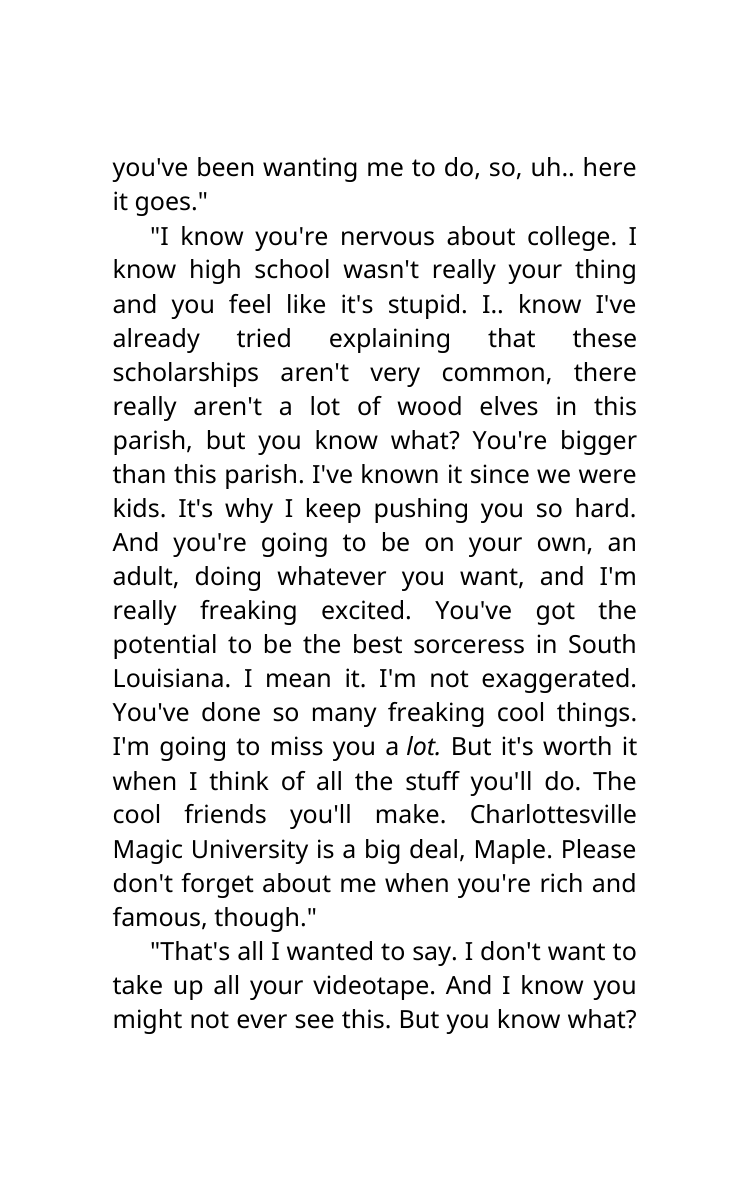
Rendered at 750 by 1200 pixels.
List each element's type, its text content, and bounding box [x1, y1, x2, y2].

text "That's all I wanted to say. I don't want to take up all your videotape. And I know you might not ever see this. But you know what? [112, 933, 637, 1036]
text you've been wanting me to do, so, uh.. here it goes." [112, 150, 637, 218]
text "I know you're nervous about college. I know high school wasn't really your thing and you feel like it's stupid. I.. know I've already tried explaining that these scholarships aren't very common, there really aren't a lot of wood elves in this parish, but you know what? You're bigger than this parish. I've known it since we were kids. It's why I keep pushing you so hard. And you're going to be on your own, an adult, doing whatever you want, and I'm really freaking excited. You've got the potential to be the best sorceress in South Louisiana. I mean it. I'm not exaggerated. You've done so many freaking cool things. I'm going to miss you a lot. But it's worth it when I think of all the stuff you'll do. The cool friends you'll make. Charlottesville Magic University is a big deal, Maple. Please don't forget about me when you're rich and famous, though." [112, 218, 637, 933]
